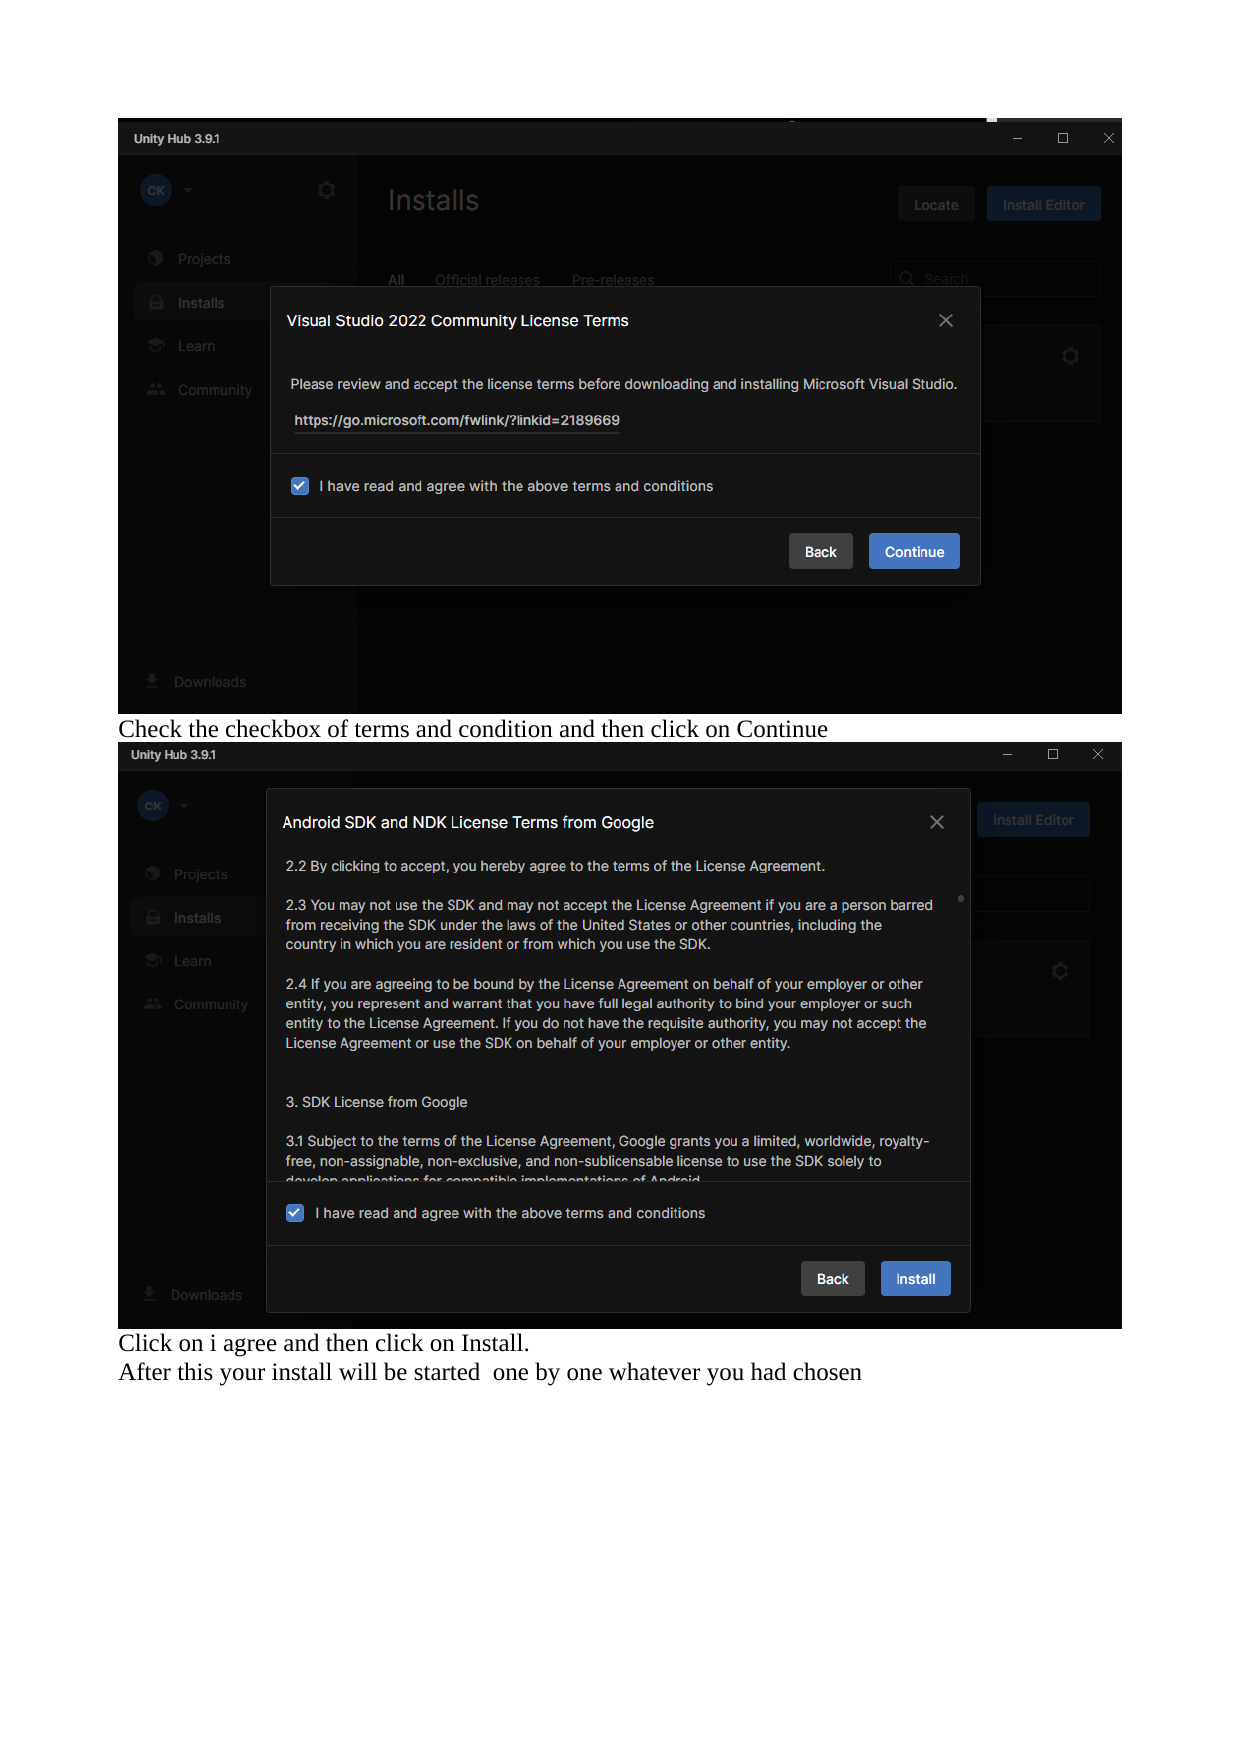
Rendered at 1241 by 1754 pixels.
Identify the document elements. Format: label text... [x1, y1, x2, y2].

picture [118, 742, 1122, 1329]
text After this your install will be started one by one whatever you had chosen [118, 1357, 1122, 1386]
text Click on i agree and then click on Install. [118, 1329, 1122, 1357]
picture [118, 118, 1122, 714]
text Check the checkbox of terms and condition and then click on Continue [118, 714, 1122, 742]
